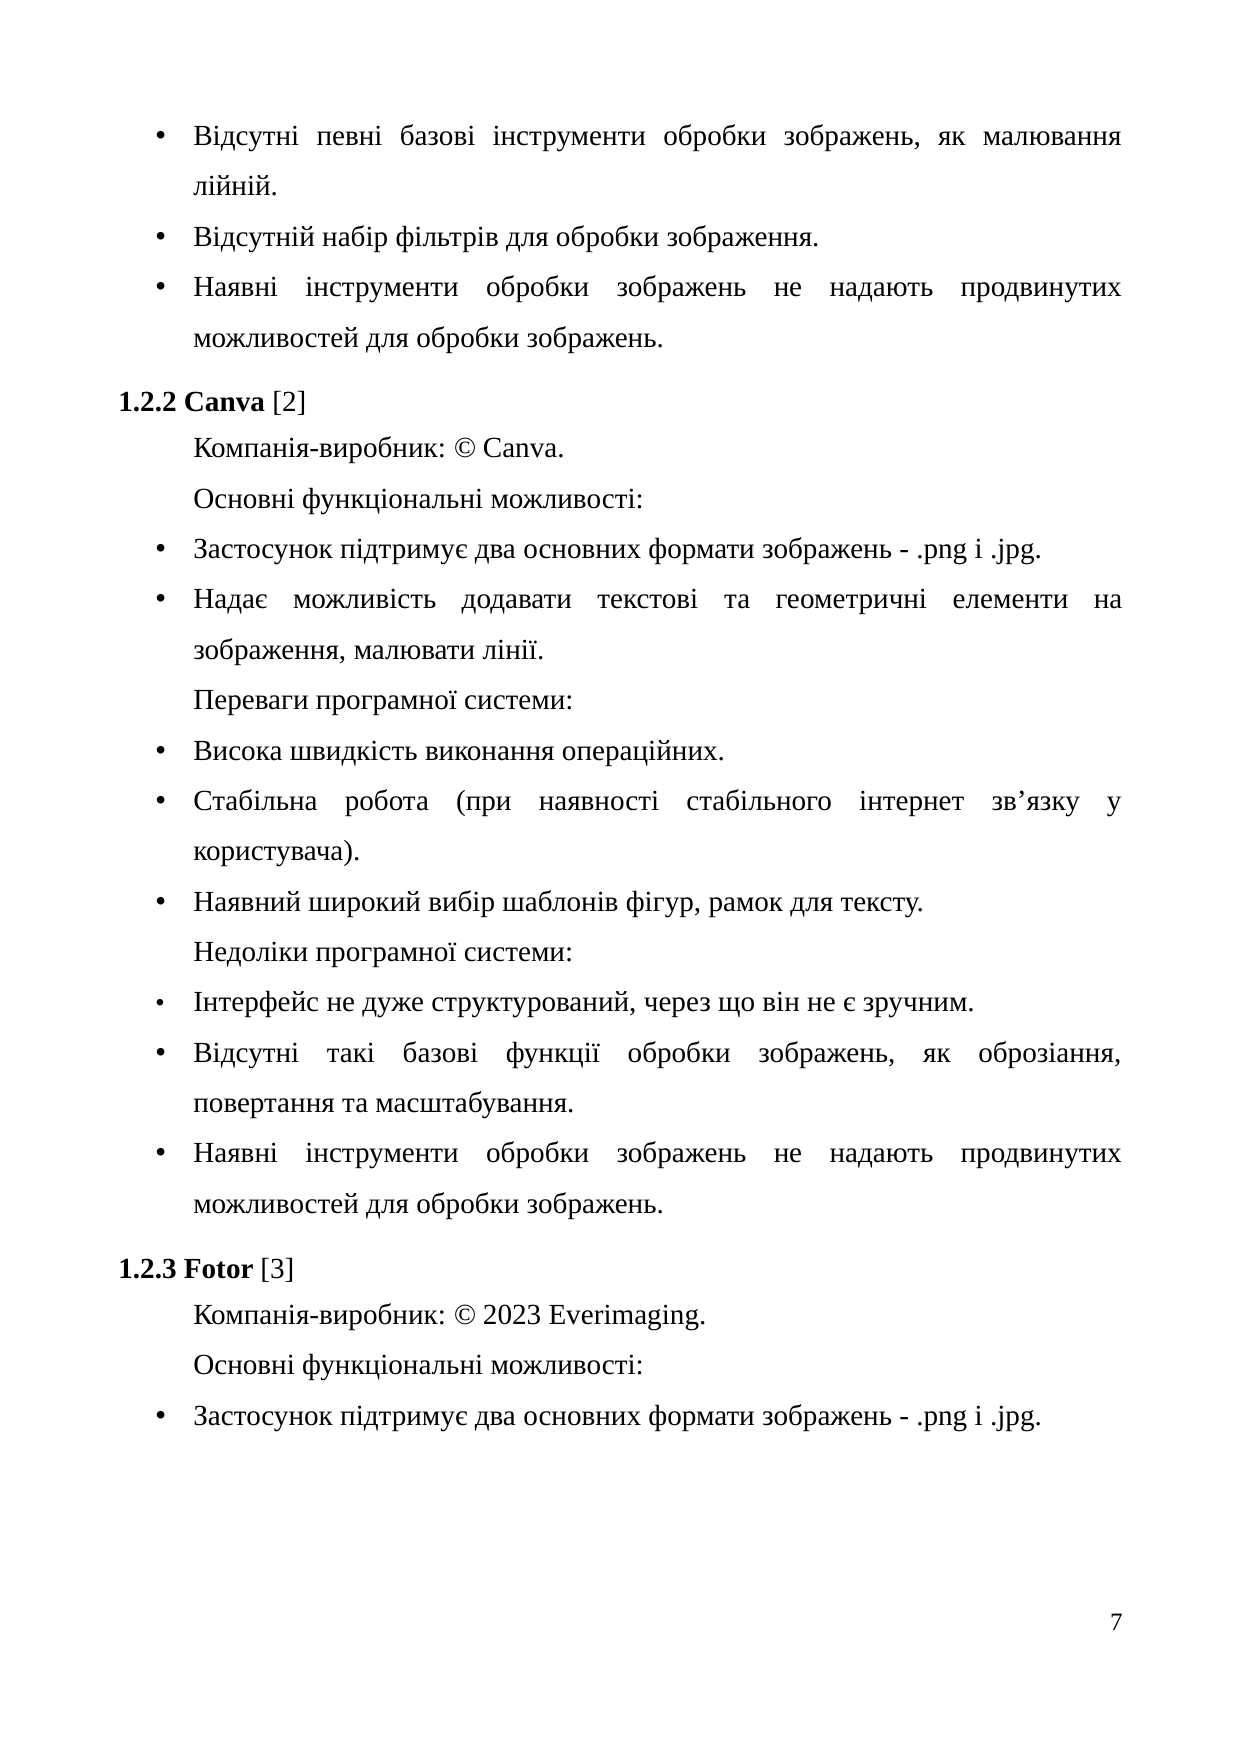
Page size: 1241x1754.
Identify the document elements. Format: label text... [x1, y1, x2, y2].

list Наявні інструменти обробки зображень не надають продвинутих можливостей для обробки зображень. [156, 269, 1122, 353]
text Недоліки програмної системи: [118, 934, 1122, 968]
text Переваги програмної системи: [118, 682, 1122, 716]
text Основні функціональні можливості: [118, 481, 1122, 514]
list Стабільна робота (при наявності стабільного інтернет зв’язку у користувача). [156, 783, 1122, 867]
text Компанія-виробник: © 2023 Everimaging. [118, 1297, 1122, 1331]
list Застосунок підтримує два основних формати зображень - .png і .jpg. [156, 1398, 1122, 1431]
text Основні функціональні можливості: [118, 1347, 1122, 1381]
subtitle 1.2.3 Fotor [3] [118, 1251, 1122, 1284]
list Висока швидкість виконання операційних. [156, 733, 1122, 766]
list Відсутні такі базові функції обробки зображень, як оброзіання, повертання та масштабування. [156, 1035, 1122, 1119]
list Наявні інструменти обробки зображень не надають продвинутих можливостей для обробки зображень. [156, 1136, 1122, 1219]
list Відсутній набір фільтрів для обробки зображення. [156, 219, 1122, 252]
subtitle 1.2.2 Canva [2] [118, 384, 1122, 418]
list Надає можливість додавати текстові та геометричні елементи на зображення, малювати лінії. [156, 582, 1122, 666]
list Застосунок підтримує два основних формати зображень - .png і .jpg. [156, 531, 1122, 565]
list Відсутні певні базові інструменти обробки зображень, як малювання лійній. [156, 118, 1122, 202]
list Наявний широкий вибір шаблонів фігур, рамок для тексту. [156, 884, 1122, 917]
list Інтерфейс не дуже структурований, через що він не є зручним. [156, 984, 1122, 1018]
text Компанія-виробник: © Canva. [118, 431, 1122, 464]
